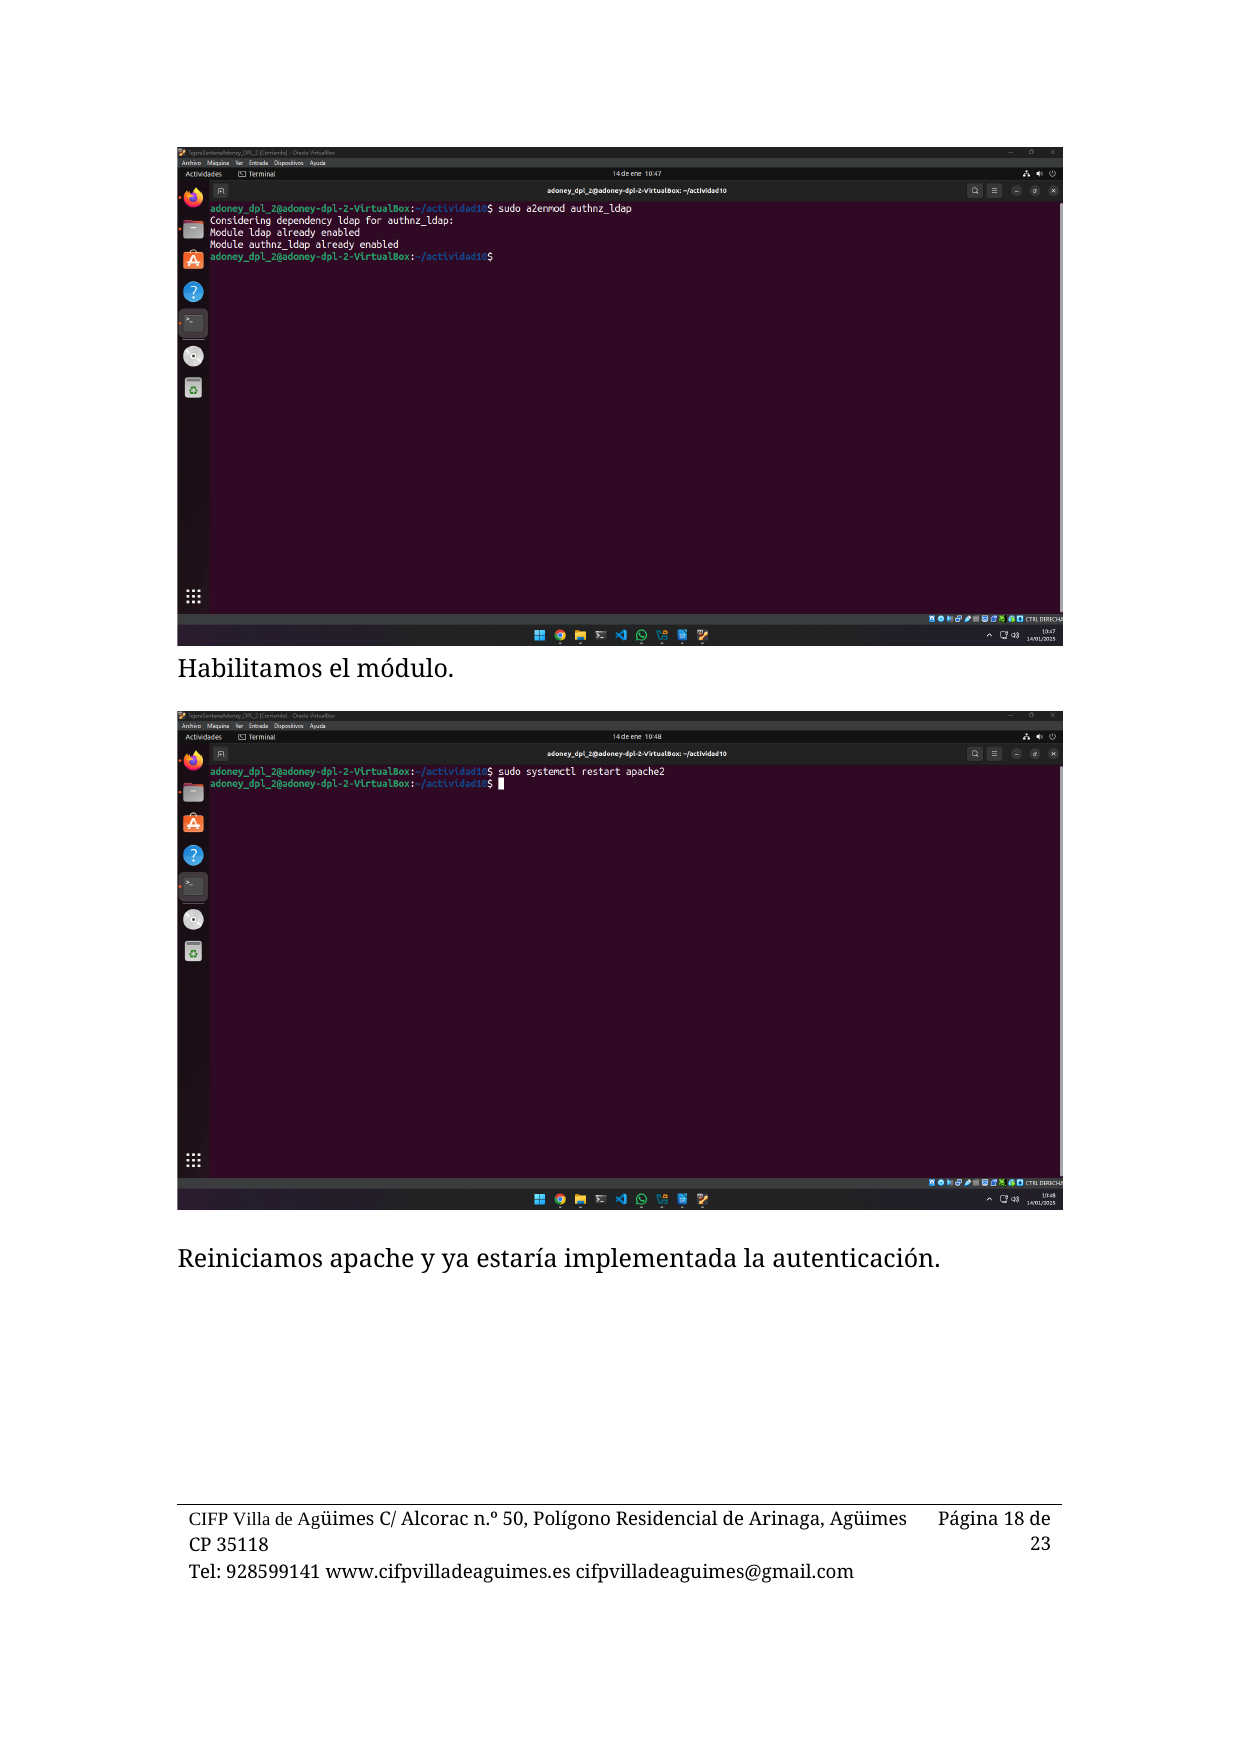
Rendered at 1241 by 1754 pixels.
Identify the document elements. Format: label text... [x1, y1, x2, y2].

picture [177, 147, 1063, 646]
text Reiniciamos apache y ya estaría implementada la autenticación. [177, 1210, 1063, 1274]
text Habilitamos el módulo. [177, 646, 1063, 685]
picture [177, 711, 1063, 1210]
